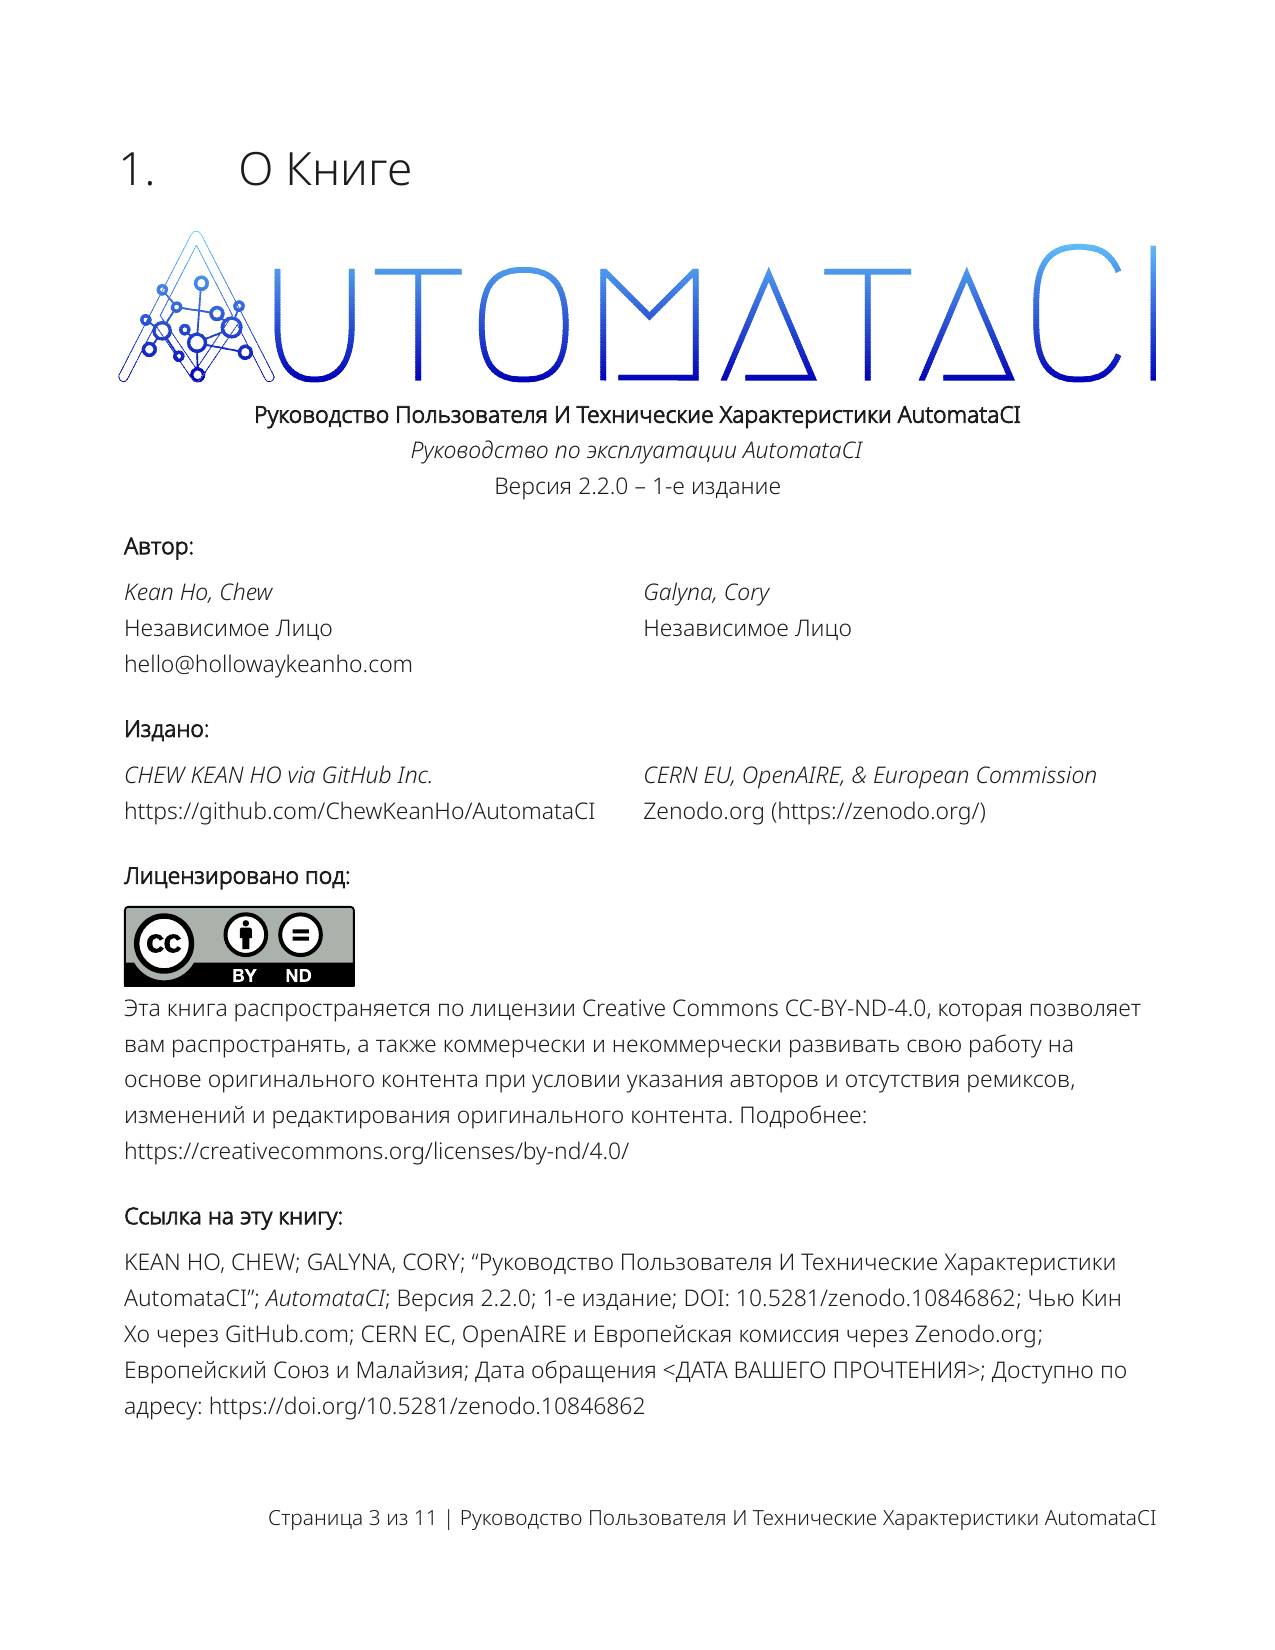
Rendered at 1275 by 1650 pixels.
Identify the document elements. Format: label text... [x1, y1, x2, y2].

table_cell Эта книга распространяется по лицензии Creative Commons CC-BY-ND-4.0, которая позволяет вам распространять, а также коммерчески и некоммерчески развивать свою работу на основе оригинального контента при условии указания авторов и отсутствия ремиксов, изменений и редактирования оригинального контента. Подробнее: https://creativecommons.org/licenses/by-nd/4.0/ [118, 900, 1157, 1176]
text Руководство по эксплуатации AutomataCI [118, 434, 1157, 465]
table_cell Kean Ho, Chew Независимое Лицо hello@hollowaykeanho.com [118, 570, 637, 689]
table_cell Galyna, Cory Независимое Лицо [638, 570, 1157, 689]
table_cell [118, 1176, 1157, 1194]
table_cell Издано: [118, 707, 1157, 753]
table_header [118, 506, 1157, 524]
subtitle О Книге [118, 136, 1157, 198]
table_cell CHEW KEAN HO via GitHub Inc. https://github.com/ChewKeanHo/AutomataCI [118, 753, 637, 836]
table_cell Лицензировано под: [118, 854, 1157, 900]
table_cell [118, 836, 1157, 853]
table_cell CERN EU, OpenAIRE, & European Commission Zenodo.org (https://zenodo.org/) [638, 753, 1157, 836]
table_cell Ссылка на эту книгу: [118, 1194, 1157, 1241]
text Версия 2.2.0 – 1-е издание [118, 470, 1157, 501]
table_cell KEAN HO, CHEW; GALYNA, CORY; “Руководство Пользователя И Технические Характеристики AutomataCI”; AutomataCI; Версия 2.2.0; 1-е издание; DOI: 10.5281/zenodo.10846862; Чью Кин Хо через GitHub.com; CERN ЕС, OpenAIRE и Европейская комиссия через Zenodo.org; Европейский Союз и Малайзия; Дата обращения <ДАТА ВАШЕГО ПРОЧТЕНИЯ>; Доступно по адресу: https://doi.org/10.5281/zenodo.10846862 [118, 1241, 1157, 1431]
text Руководство Пользователя И Технические Характеристики AutomataCI [118, 398, 1157, 429]
table_cell Автор: [118, 524, 1157, 570]
table_cell [118, 689, 1157, 707]
